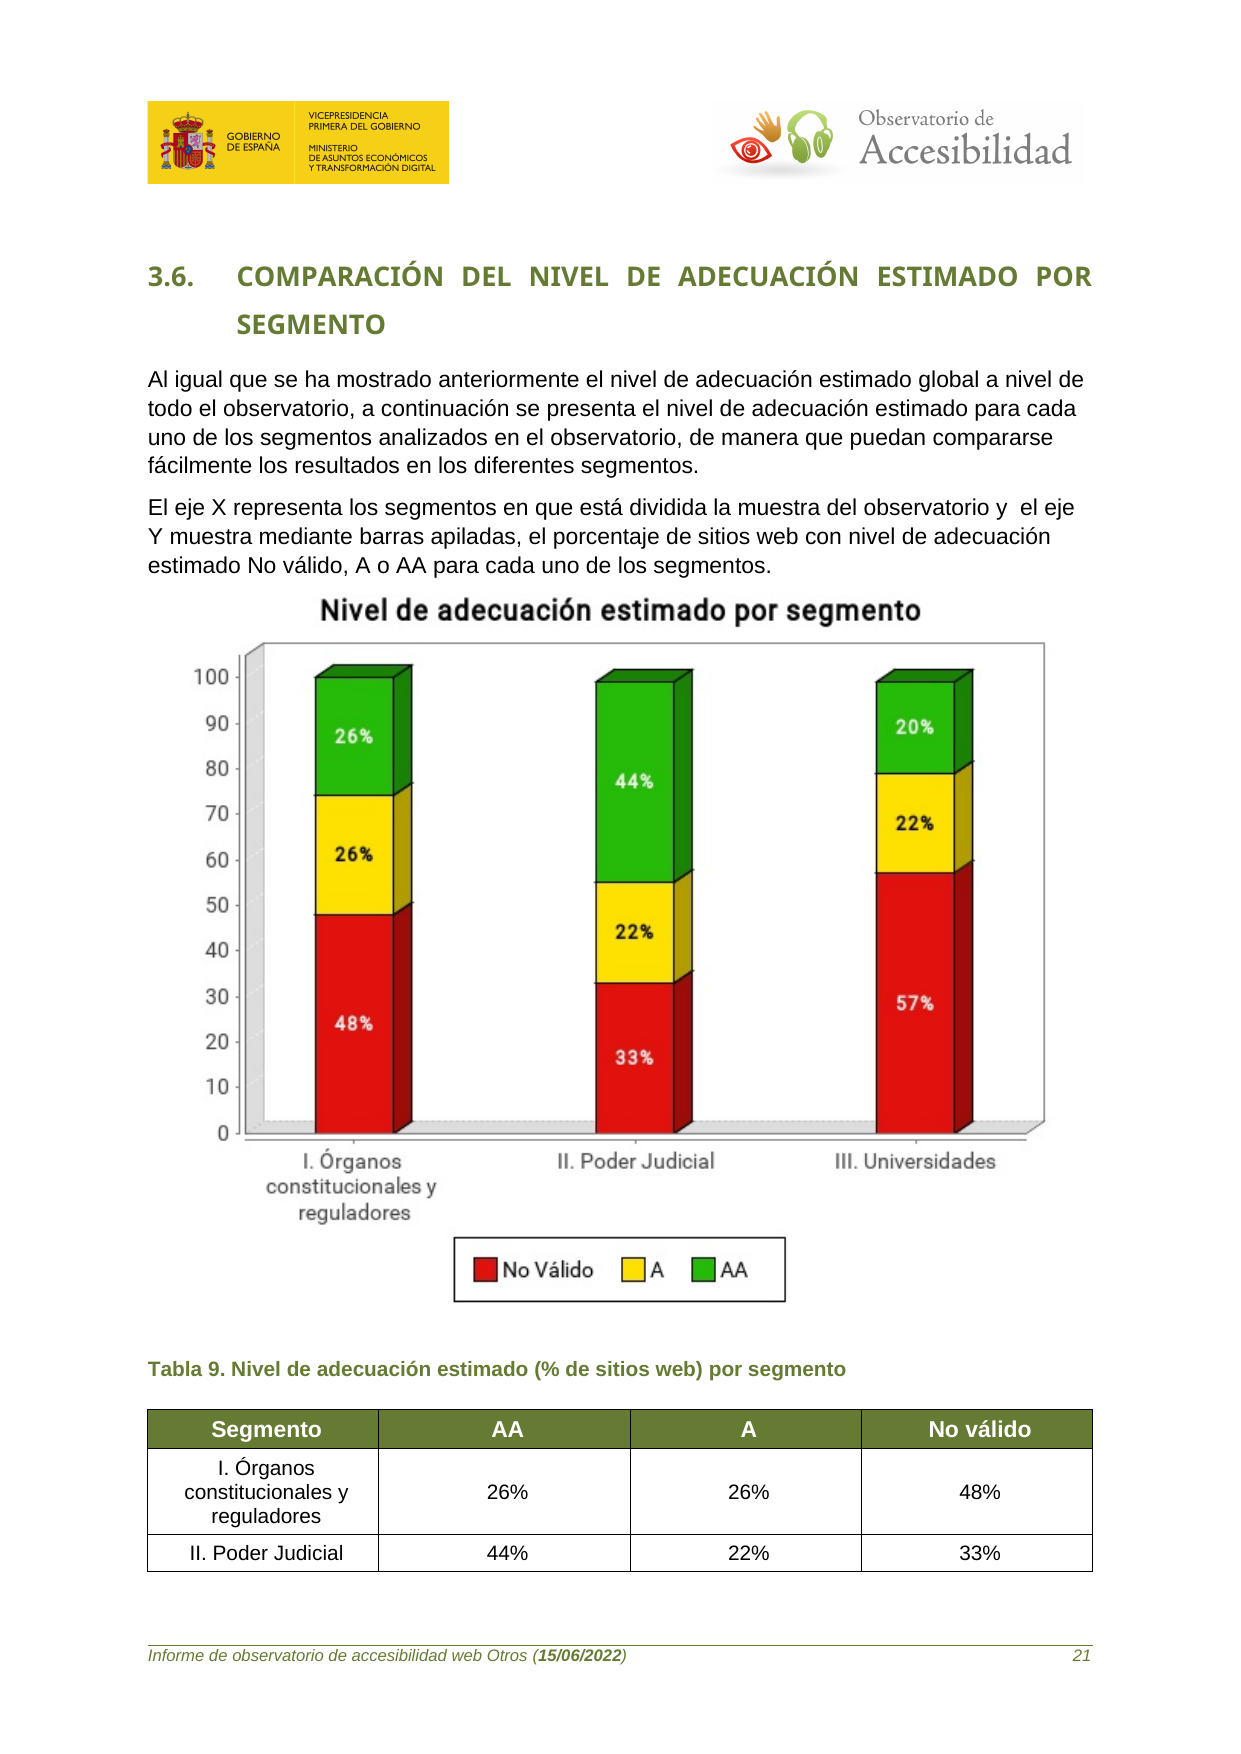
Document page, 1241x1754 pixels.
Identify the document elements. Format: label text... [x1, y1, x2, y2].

table_header A [631, 1410, 861, 1448]
text Al igual que se ha mostrado anteriormente el nivel de adecuación estimado global a nivel de todo el observatorio, a continuación se presenta el nivel de adecuación estimado para cada uno de los segmentos analizados en el observatorio, de manera que puedan compararse fácilmente los resultados en los diferentes segmentos. [148, 366, 1092, 479]
table_header No válido [862, 1410, 1092, 1448]
table_cell 26% [631, 1449, 861, 1534]
table_cell 33% [862, 1535, 1092, 1571]
table_header Segmento [148, 1410, 378, 1448]
table_cell 26% [379, 1449, 630, 1534]
picture [147, 101, 450, 184]
table_cell 48% [862, 1449, 1092, 1534]
table_cell I. Órganos constitucionales y reguladores [148, 1449, 378, 1534]
text Tabla 1. Nivel de adecuación estimado (% de sitios web) por segmento [148, 1357, 1092, 1381]
table_cell 22% [631, 1535, 861, 1571]
subtitle Comparación del nivel de adecuación estimado por segmento [148, 257, 1092, 342]
table_cell 44% [379, 1535, 630, 1571]
picture [178, 593, 1062, 1304]
text El eje X representa los segmentos en que está dividida la muestra del observatorio y el eje Y muestra mediante barras apiladas, el porcentaje de sitios web con nivel de adecuación estimado No válido, A o AA para cada uno de los segmentos. [148, 494, 1092, 578]
table_cell II. Poder Judicial [148, 1535, 378, 1571]
picture [710, 101, 1086, 184]
table_header AA [379, 1410, 630, 1448]
